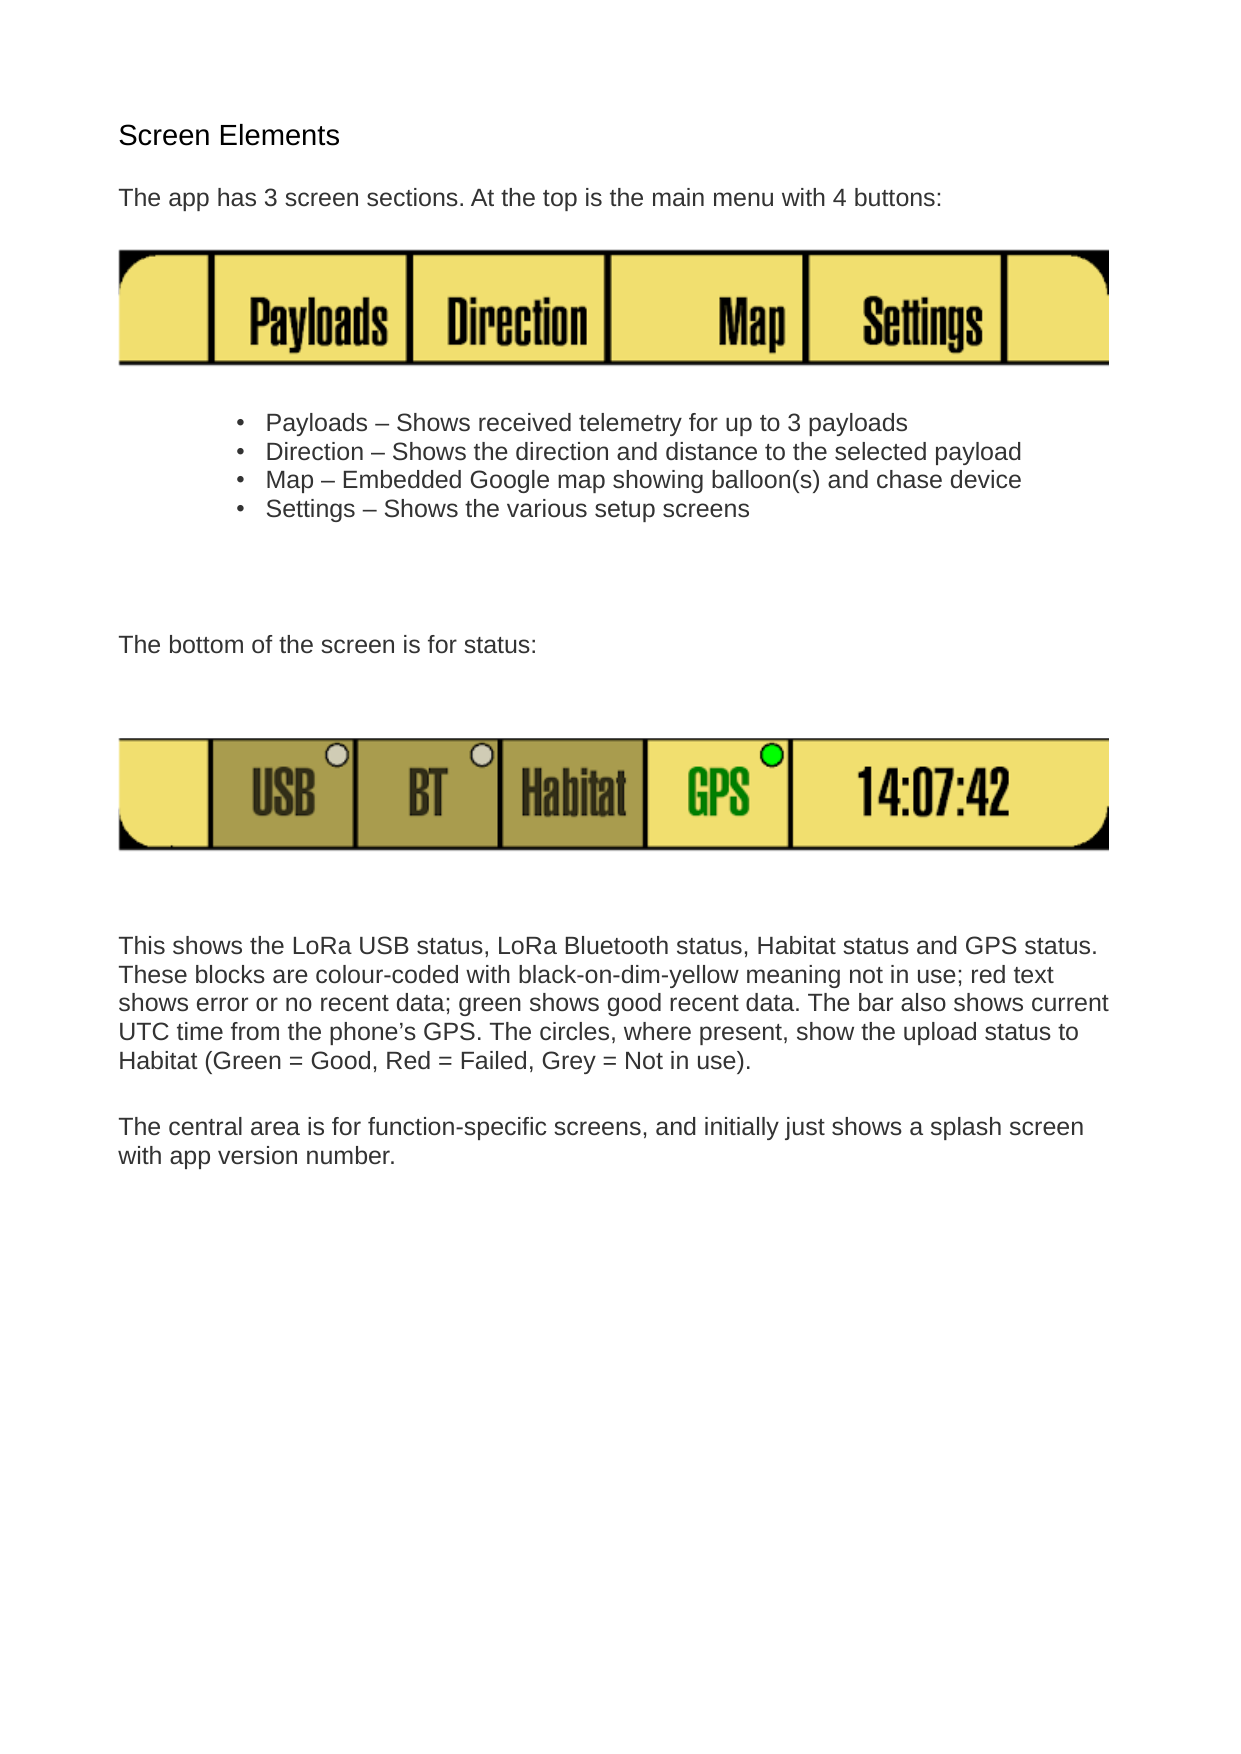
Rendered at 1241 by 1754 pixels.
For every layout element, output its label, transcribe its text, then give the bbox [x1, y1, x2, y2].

list Payloads – Shows received telemetry for up to 3 payloads [236, 408, 1122, 436]
list Direction – Shows the direction and distance to the selected payload [236, 436, 1122, 465]
text The bottom of the screen is for status: [118, 631, 1122, 659]
picture [118, 738, 1109, 852]
subtitle Screen Elements [118, 118, 1122, 152]
text The app has 3 screen sections. At the top is the main menu with 4 buttons: [118, 183, 1122, 212]
list Map – Embedded Google map showing balloon(s) and chase device [236, 465, 1122, 494]
text This shows the LoRa USB status, LoRa Bluetooth status, Habitat status and GPS status. These blocks are colour-coded with black-on-dim-yellow meaning not in use; red text shows error or no recent data; green shows good recent data. The bar also shows current UTC time from the phone’s GPS. The circles, where present, show the upload status to Habitat (Green = Good, Red = Failed, Grey = Not in use). [118, 931, 1122, 1074]
text The central area is for function-specific screens, and initially just shows a splash screen with app version number. [118, 1112, 1122, 1169]
list Settings – Shows the various setup screens [236, 494, 1122, 523]
picture [118, 249, 1109, 367]
